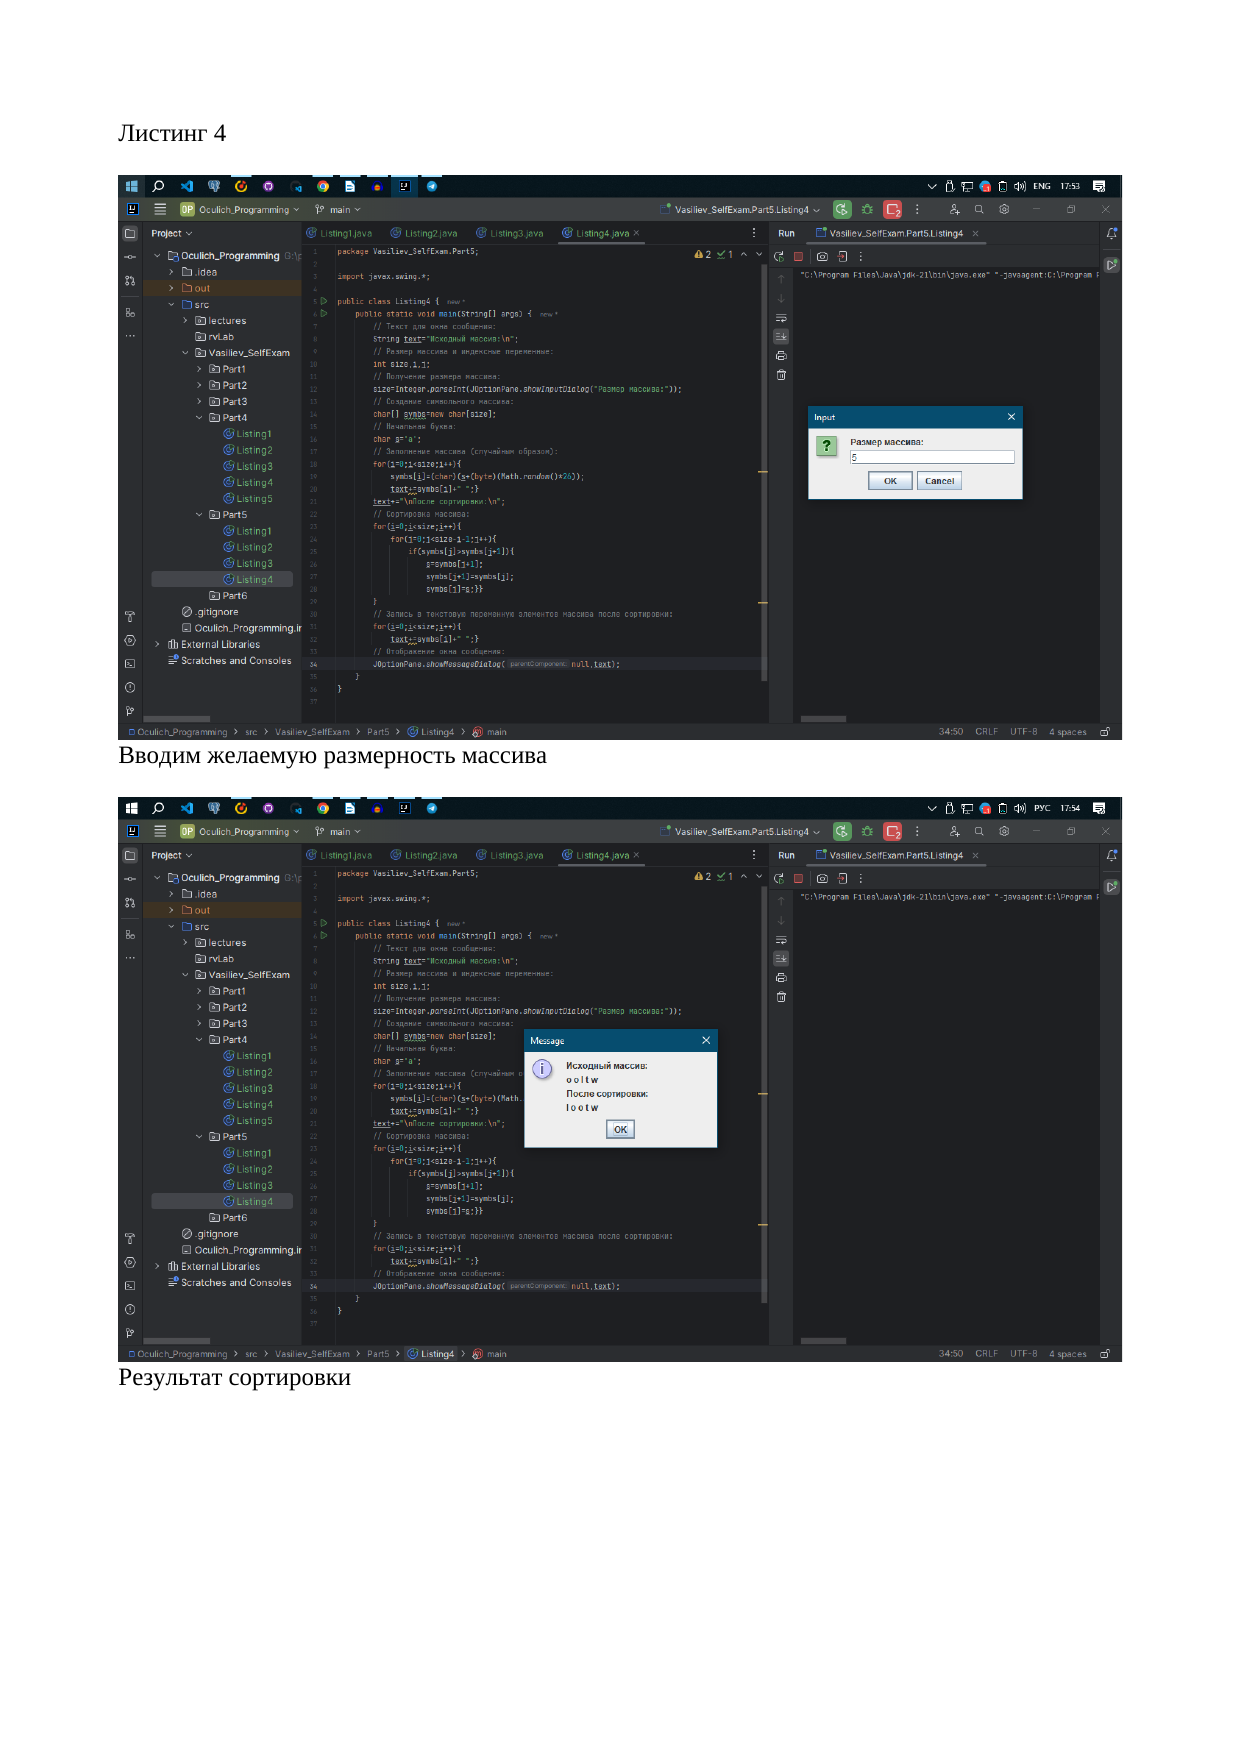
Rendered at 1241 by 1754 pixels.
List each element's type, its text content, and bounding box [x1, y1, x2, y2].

picture [118, 175, 1123, 740]
text Вводим желаемую размерность массива [118, 740, 1122, 769]
picture [118, 797, 1123, 1362]
text Результат сортировки [118, 1362, 1122, 1391]
text Листинг 4 [118, 118, 1122, 147]
